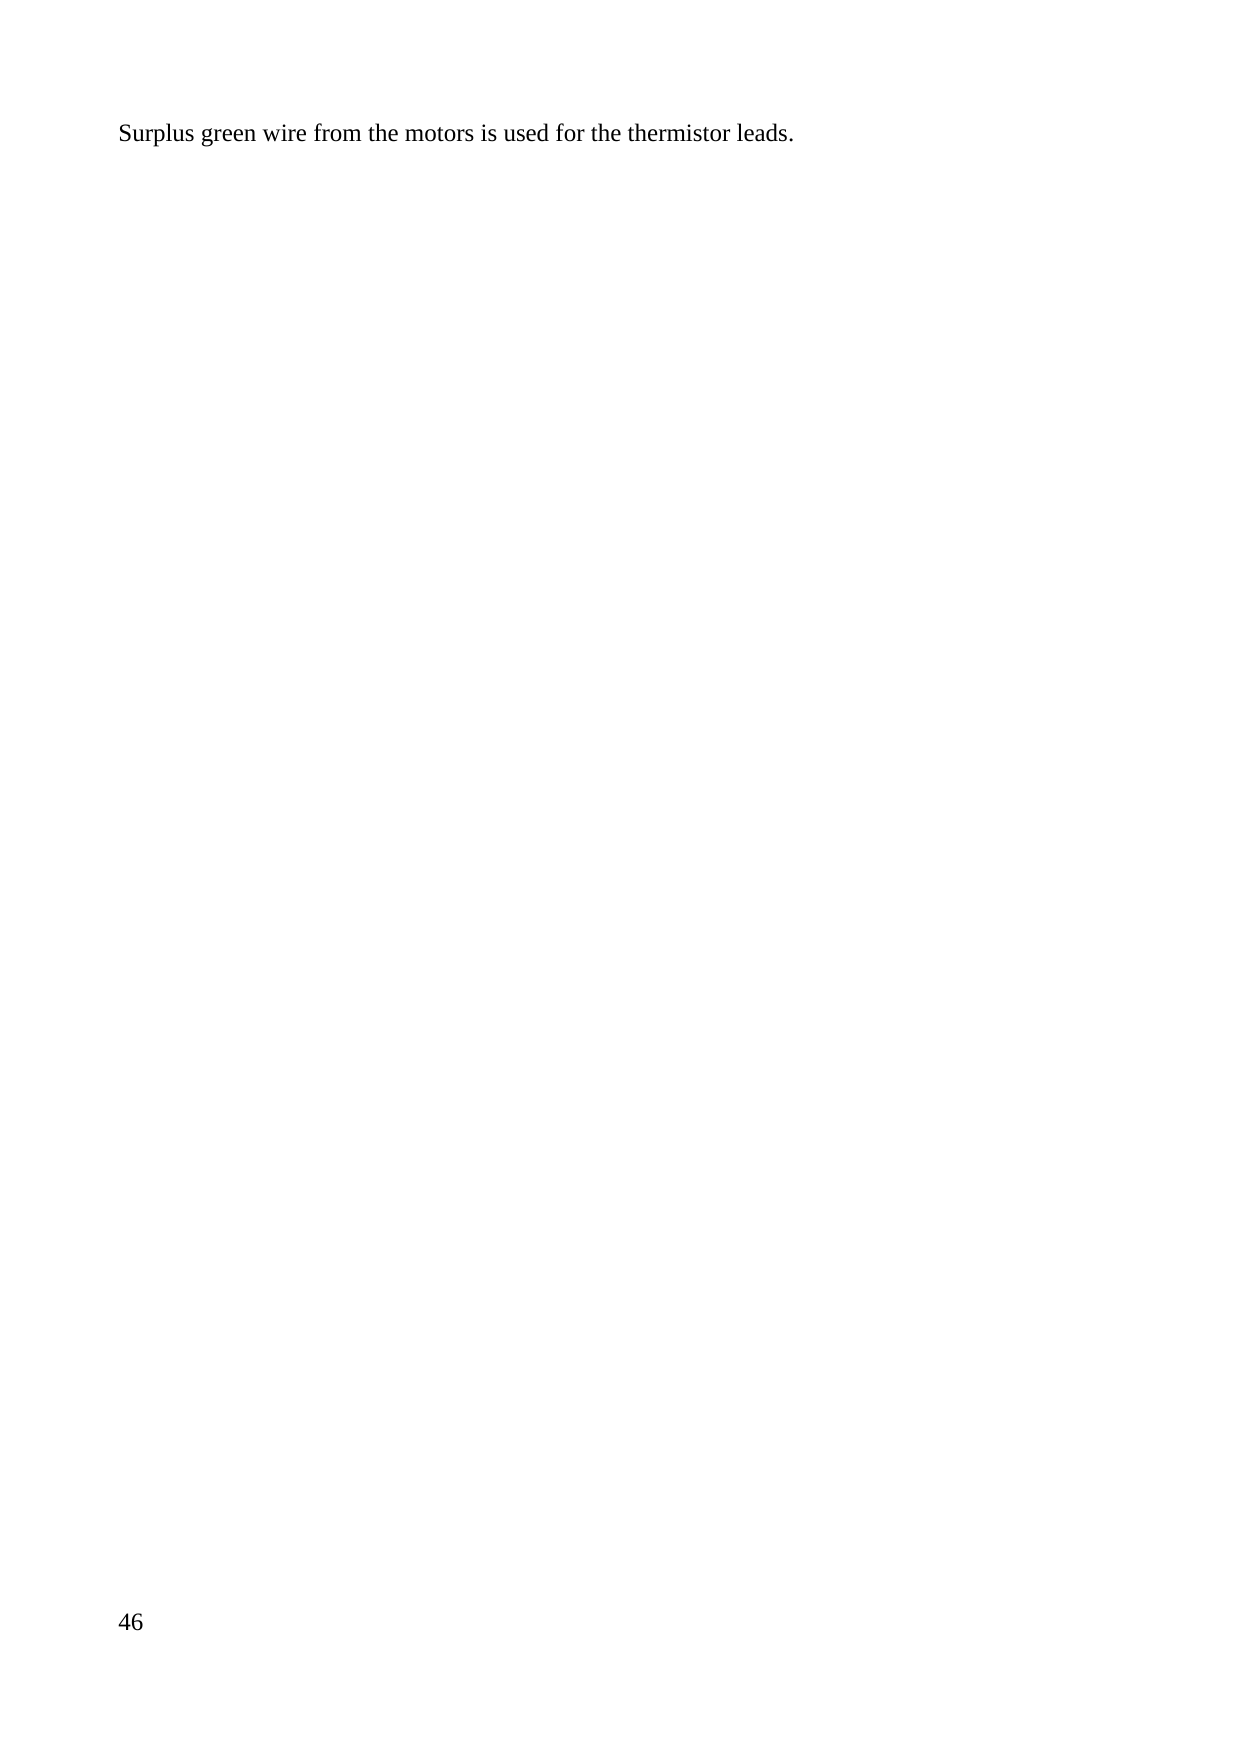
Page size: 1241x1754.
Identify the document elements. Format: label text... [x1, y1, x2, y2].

text Surplus green wire from the motors is used for the thermistor leads. [118, 118, 1122, 147]
